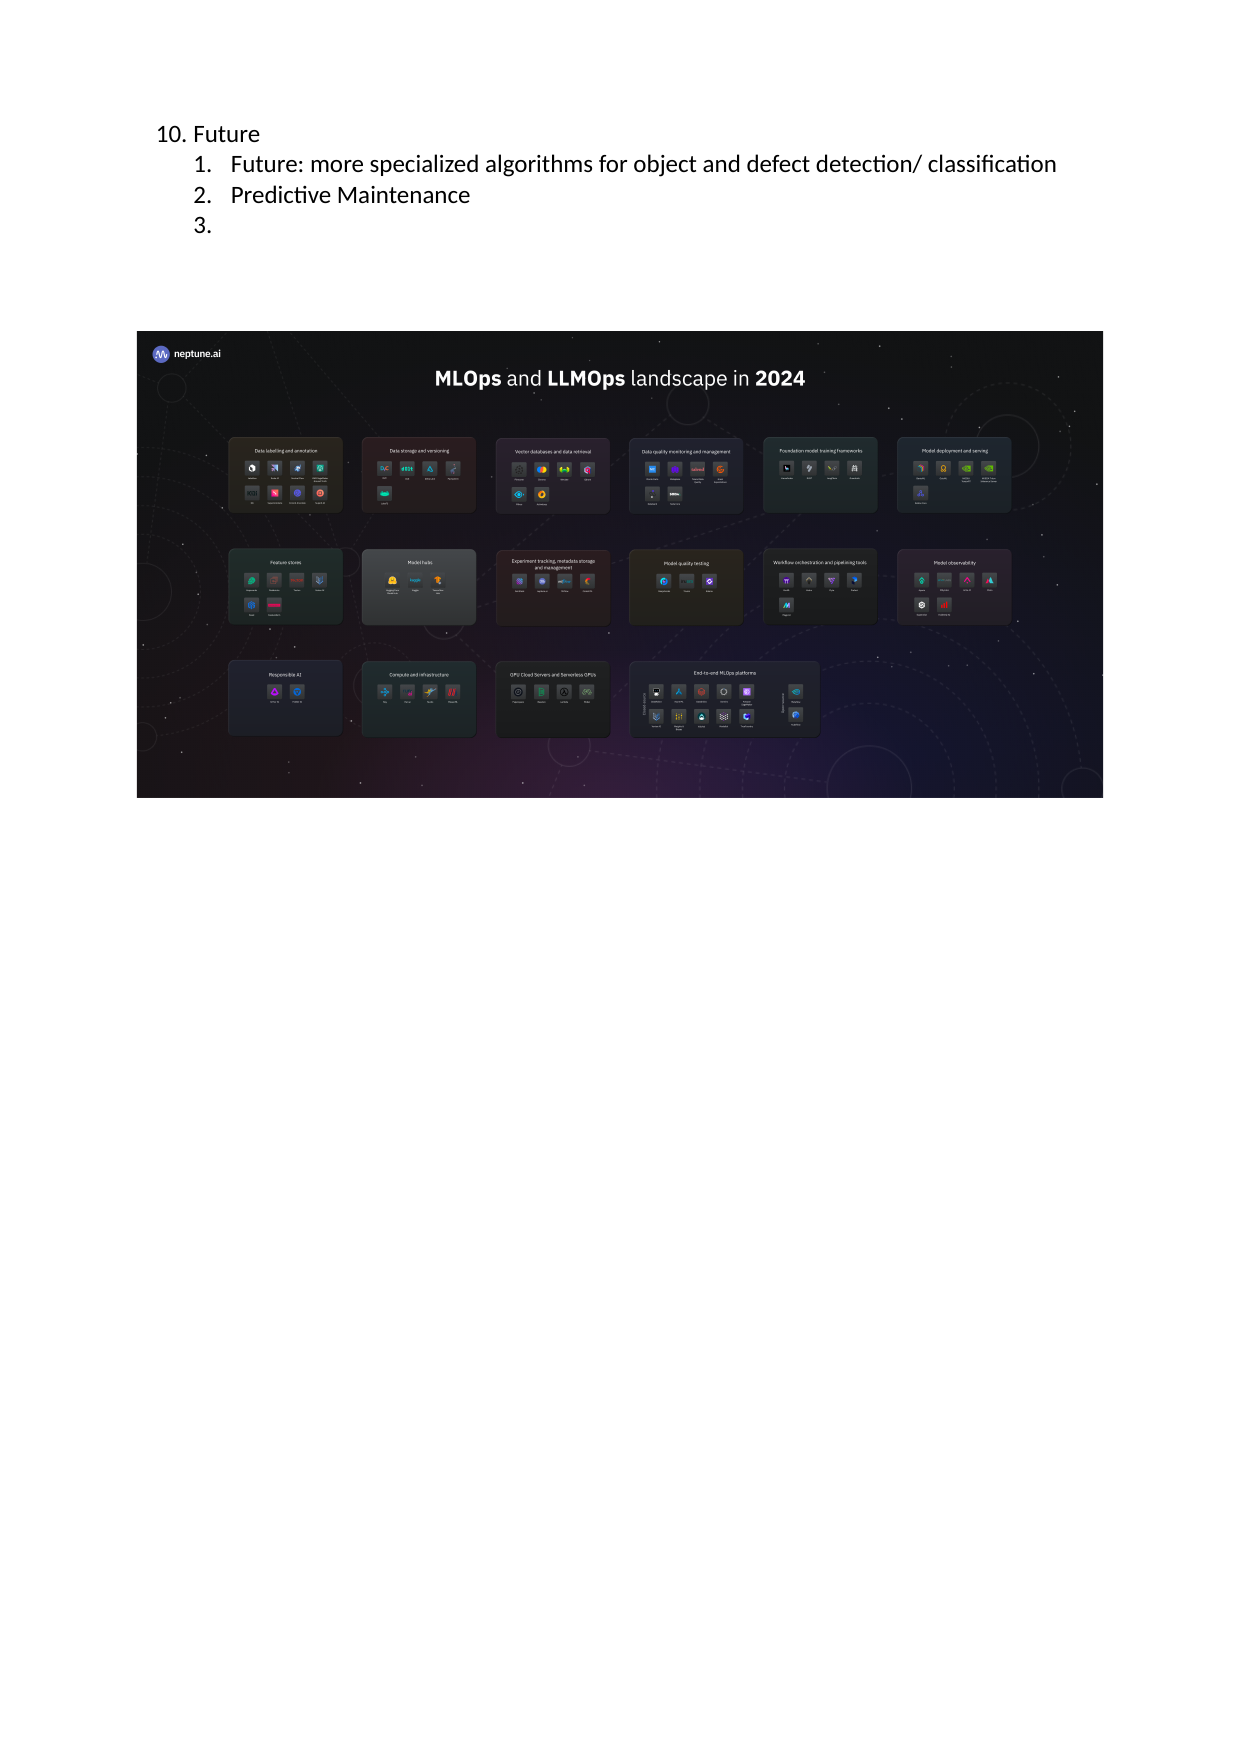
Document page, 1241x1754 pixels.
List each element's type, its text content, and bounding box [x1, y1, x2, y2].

picture [136, 331, 1104, 798]
list Future: more specialized algorithms for object and defect detection/ classification [193, 149, 1122, 179]
list Predictive Maintenance [193, 179, 1122, 210]
list Future [156, 118, 1122, 149]
